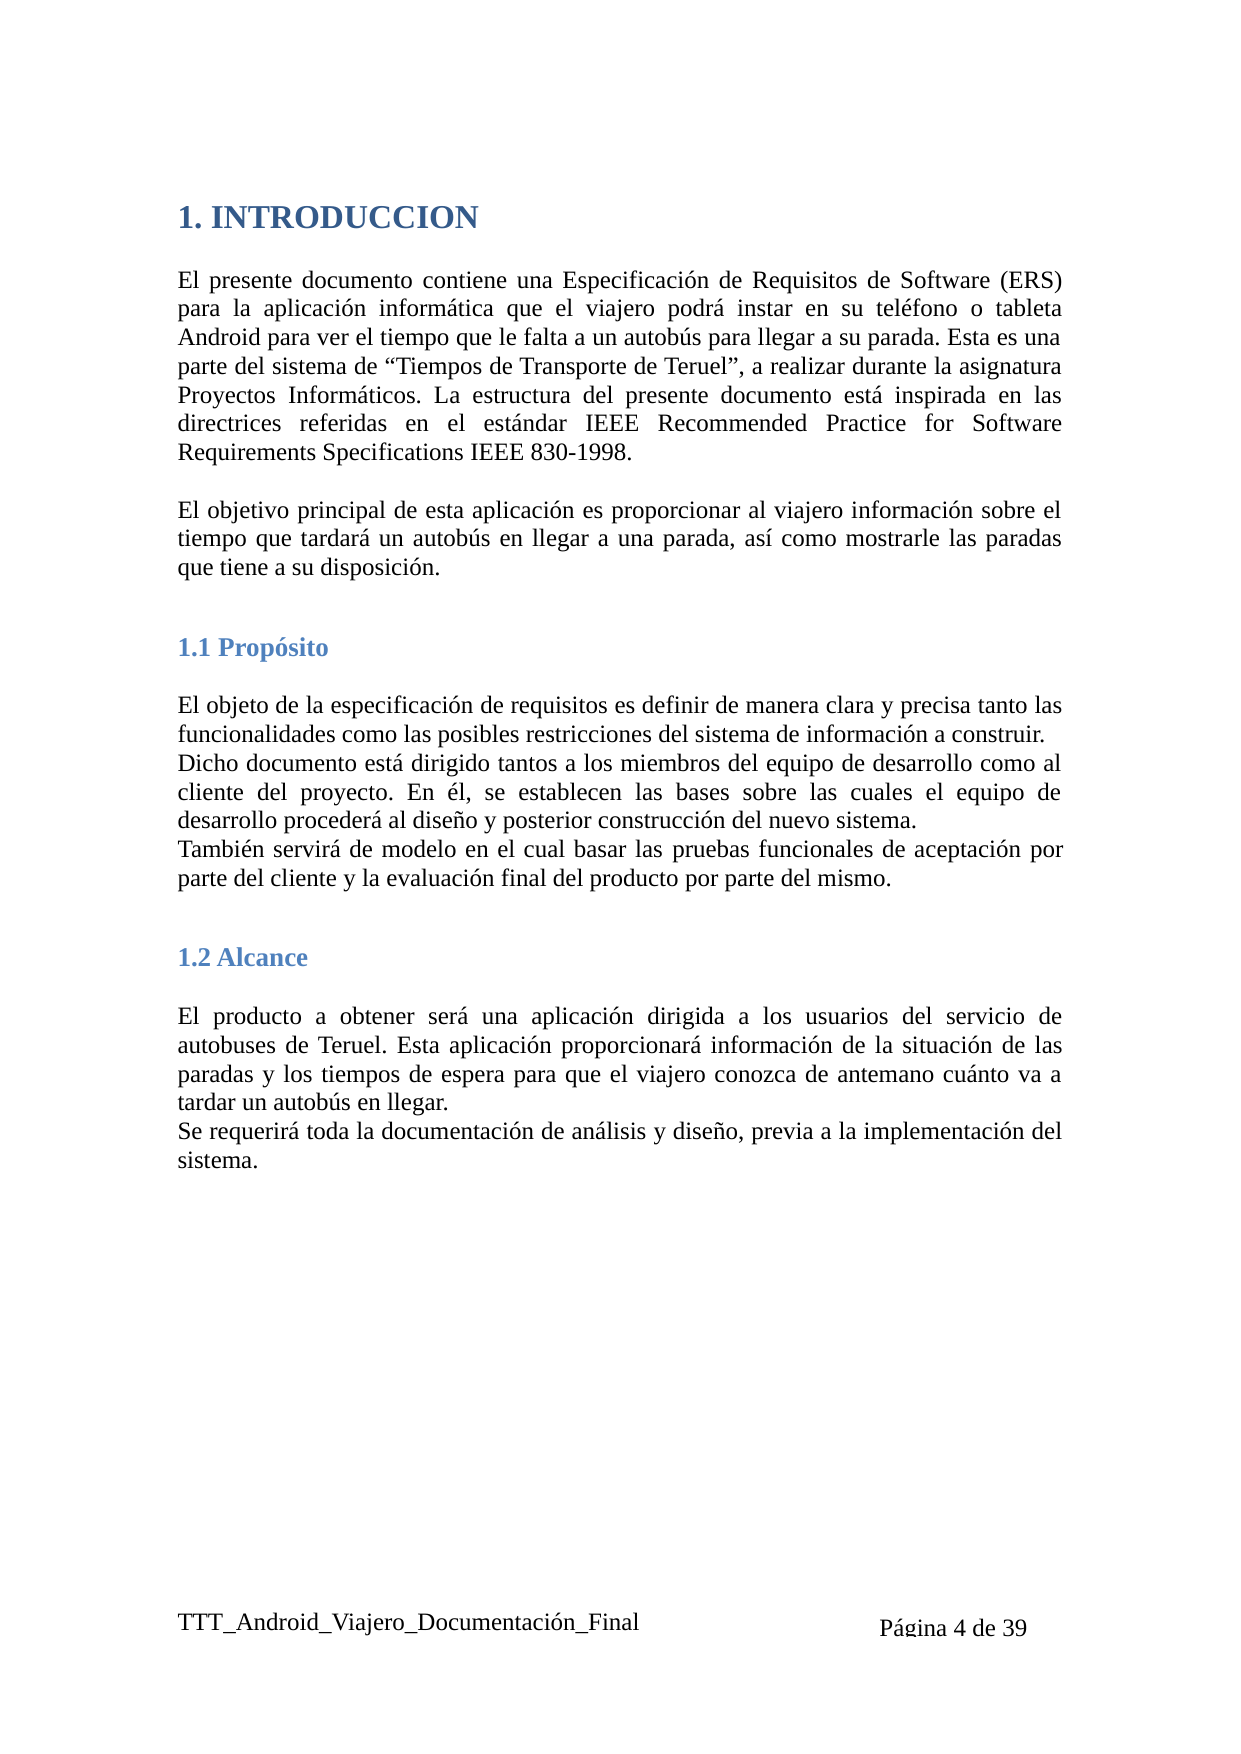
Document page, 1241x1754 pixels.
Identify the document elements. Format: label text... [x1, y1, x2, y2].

text Dicho documento está dirigido tantos a los miembros del equipo de desarrollo como al cliente del proyecto. En él, se establecen las bases sobre las cuales el equipo de desarrollo procederá al diseño y posterior construcción del nuevo sistema. [177, 748, 1063, 834]
text También servirá de modelo en el cual basar las pruebas funcionales de aceptación por parte del cliente y la evaluación final del producto por parte del mismo. [177, 834, 1063, 892]
text El objeto de la especificación de requisitos es definir de manera clara y precisa tanto las funcionalidades como las posibles restricciones del sistema de información a construir. [177, 691, 1063, 748]
subtitle 1.2 Alcance [177, 941, 1063, 972]
text El presente documento contiene una Especificación de Requisitos de Software (ERS) para la aplicación informática que el viajero podrá instar en su teléfono o tableta Android para ver el tiempo que le falta a un autobús para llegar a su parada. Esta es una parte del sistema de “Tiempos de Transporte de Teruel”, a realizar durante la asignatura Proyectos Informáticos. La estructura del presente documento está inspirada en las directrices referidas en el estándar IEEE Recommended Practice for Software Requirements Specifications IEEE 830-1998. [177, 265, 1063, 466]
text El objetivo principal de esta aplicación es proporcionar al viajero información sobre el tiempo que tardará un autobús en llegar a una parada, así como mostrarle las paradas que tiene a su disposición. [177, 495, 1063, 581]
text El producto a obtener será una aplicación dirigida a los usuarios del servicio de autobuses de Teruel. Esta aplicación proporcionará información de la situación de las paradas y los tiempos de espera para que el viajero conozca de antemano cuánto va a tardar un autobús en llegar. [177, 1001, 1063, 1116]
subtitle 1.1 Propósito [177, 631, 1063, 662]
subtitle 1. INTRODUCCION [177, 198, 1063, 236]
text Se requerirá toda la documentación de análisis y diseño, previa a la implementación del sistema. [177, 1116, 1063, 1174]
